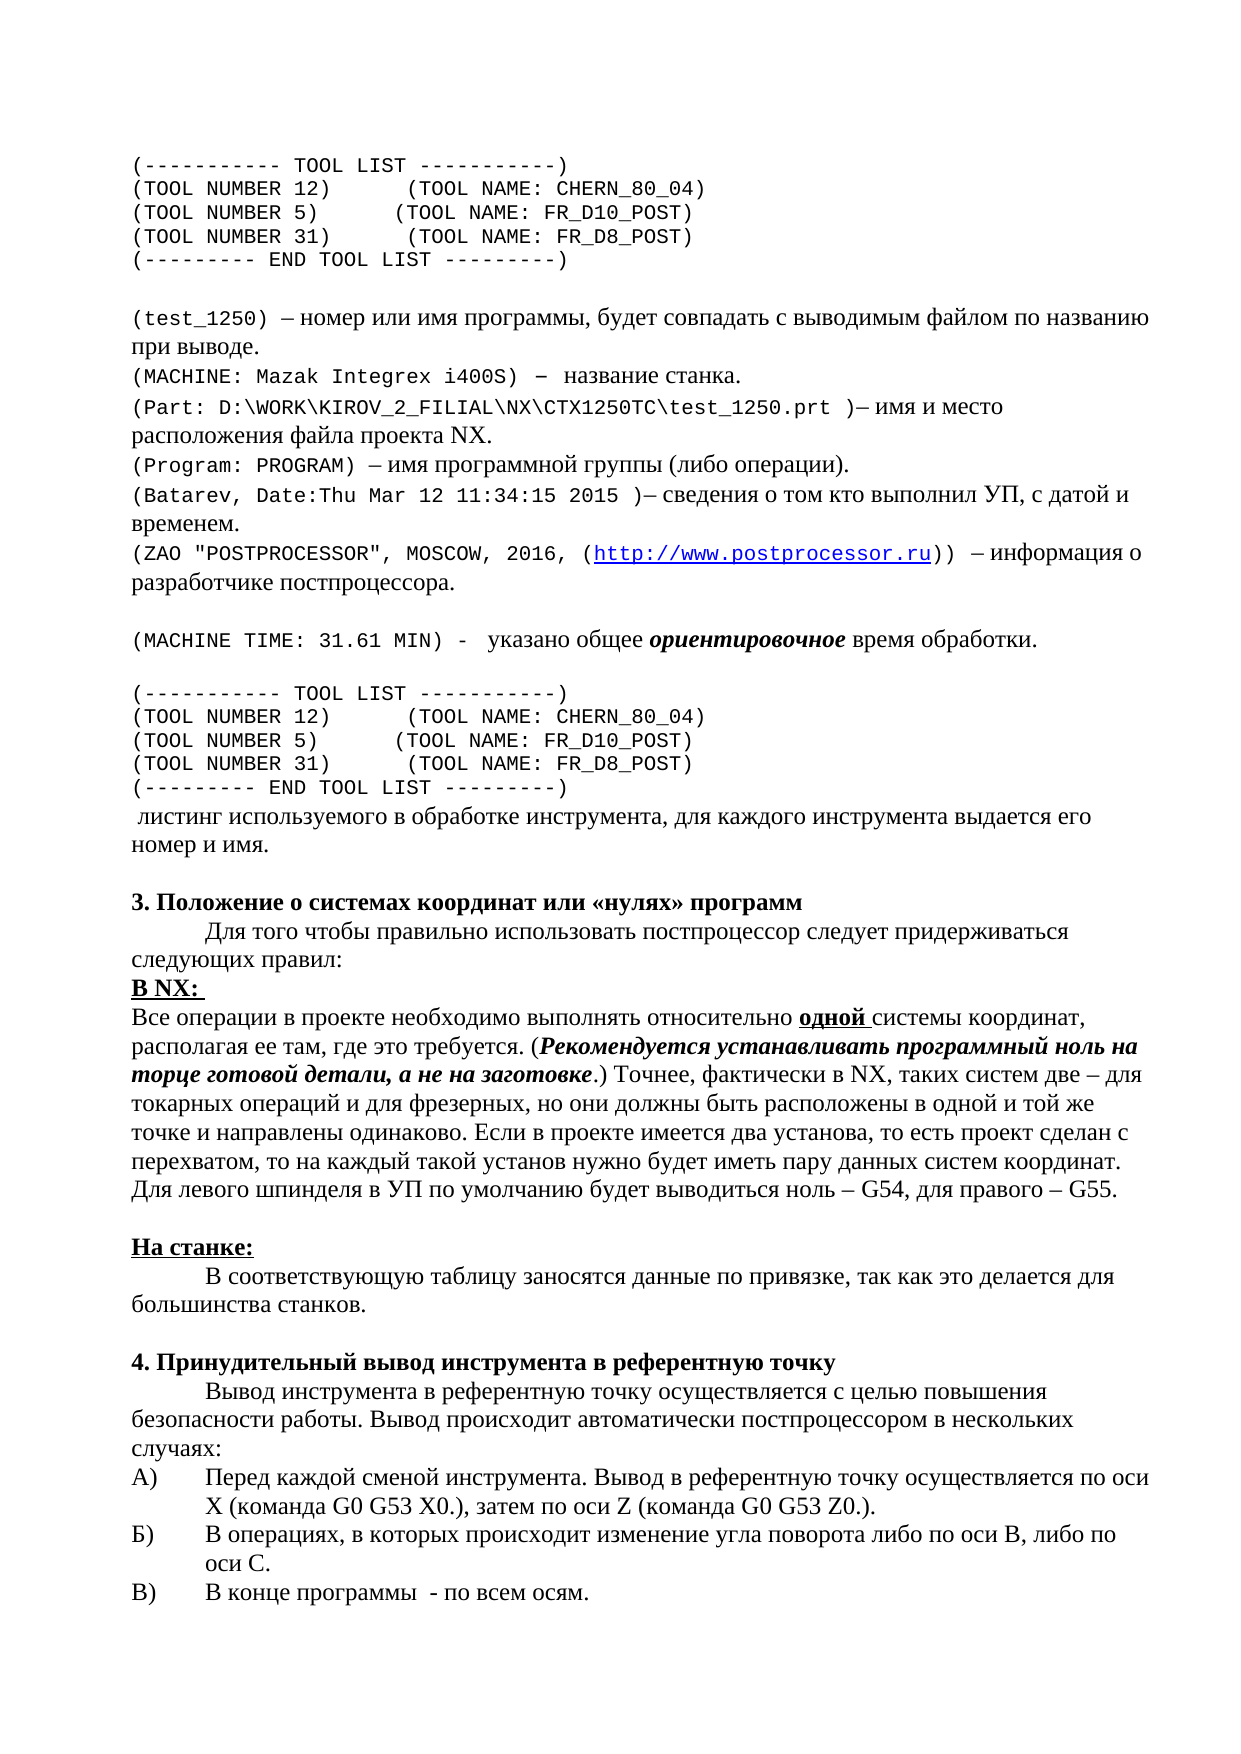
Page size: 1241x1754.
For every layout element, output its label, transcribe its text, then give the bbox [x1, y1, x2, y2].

text (Program: PROGRAM) – имя программной группы (либо операции). [131, 449, 1152, 479]
text (TOOL NUMBER 12) (TOOL NAME: CHERN_80_04) [131, 178, 1152, 202]
text Б) В операциях, в которых происходит изменение угла поворота либо по оси В, либо по оси С. [131, 1519, 1152, 1577]
text (----------- TOOL LIST -----------) [131, 155, 1152, 178]
text (TOOL NUMBER 31) (TOOL NAME: FR_D8_POST) [131, 753, 1152, 777]
text 4. Принудительный вывод инструмента в референтную точку [131, 1347, 1152, 1376]
text (----------- TOOL LIST -----------) [131, 682, 1152, 706]
text (--------- END TOOL LIST ---------) [131, 249, 1152, 273]
text (TOOL NUMBER 31) (TOOL NAME: FR_D8_POST) [131, 226, 1152, 249]
text (Batarev, Date:Thu Mar 12 11:34:15 2015 )– сведения о том кто выполнил УП, с датой и временем. [131, 479, 1152, 537]
text В) В конце программы - по всем осям. [131, 1577, 1152, 1606]
text (ZAO "POSTPROCESSOR", MOSCOW, 2016, (http://www.postprocessor.ru)) – информация о разработчике постпроцессора. [131, 537, 1152, 595]
text (TOOL NUMBER 5) (TOOL NAME: FR_D10_POST) [131, 202, 1152, 226]
text В NX: [131, 973, 1152, 1002]
text листинг используемого в обработке инструмента, для каждого инструмента выдается его номер и имя. [131, 801, 1152, 858]
text (Part: D:\WORK\KIROV_2_FILIAL\NX\CTX1250TC\test_1250.prt )– имя и место расположения файла проекта NX. [131, 391, 1152, 449]
text На станке: [131, 1232, 1152, 1261]
text А) Перед каждой сменой инструмента. Вывод в референтную точку осуществляется по оси X (команда G0 G53 X0.), затем по оси Z (команда G0 G53 Z0.). [131, 1462, 1152, 1519]
text (TOOL NUMBER 5) (TOOL NAME: FR_D10_POST) [131, 730, 1152, 753]
text (--------- END TOOL LIST ---------) [131, 777, 1152, 801]
text Все операции в проекте необходимо выполнять относительно одной системы координат, располагая ее там, где это требуется. (Рекомендуется устанавливать программный ноль на торце готовой детали, а не на заготовке.) Точнее, фактически в NX, таких систем две – для токарных операций и для фрезерных, но они должны быть расположены в одной и той же точке и направлены одинаково. Если в проекте имеется два установа, то есть проект сделан с перехватом, то на каждый такой установ нужно будет иметь пару данных систем координат. Для левого шпинделя в УП по умолчанию будет выводиться ноль – G54, для правого – G55. [131, 1002, 1152, 1203]
text (TOOL NUMBER 12) (TOOL NAME: CHERN_80_04) [131, 706, 1152, 730]
text (test_1250) – номер или имя программы, будет совпадать с выводимым файлом по названию при выводе. [131, 302, 1152, 360]
text 3. Положение о системах координат или «нулях» программ [131, 887, 1152, 916]
text Для того чтобы правильно использовать постпроцессор следует придерживаться следующих правил: [131, 916, 1152, 973]
text Вывод инструмента в референтную точку осуществляется с целью повышения безопасности работы. Вывод происходит автоматически постпроцессором в нескольких случаях: [131, 1376, 1152, 1462]
text В соответствующую таблицу заносятся данные по привязке, так как это делается для большинства станков. [131, 1261, 1152, 1318]
text (MACHINE: Mazak Integrex i400S) – название станка. [131, 360, 1152, 391]
text (MACHINE TIME: 31.61 MIN) - указано общее ориентировочное время обработки. [131, 624, 1152, 654]
